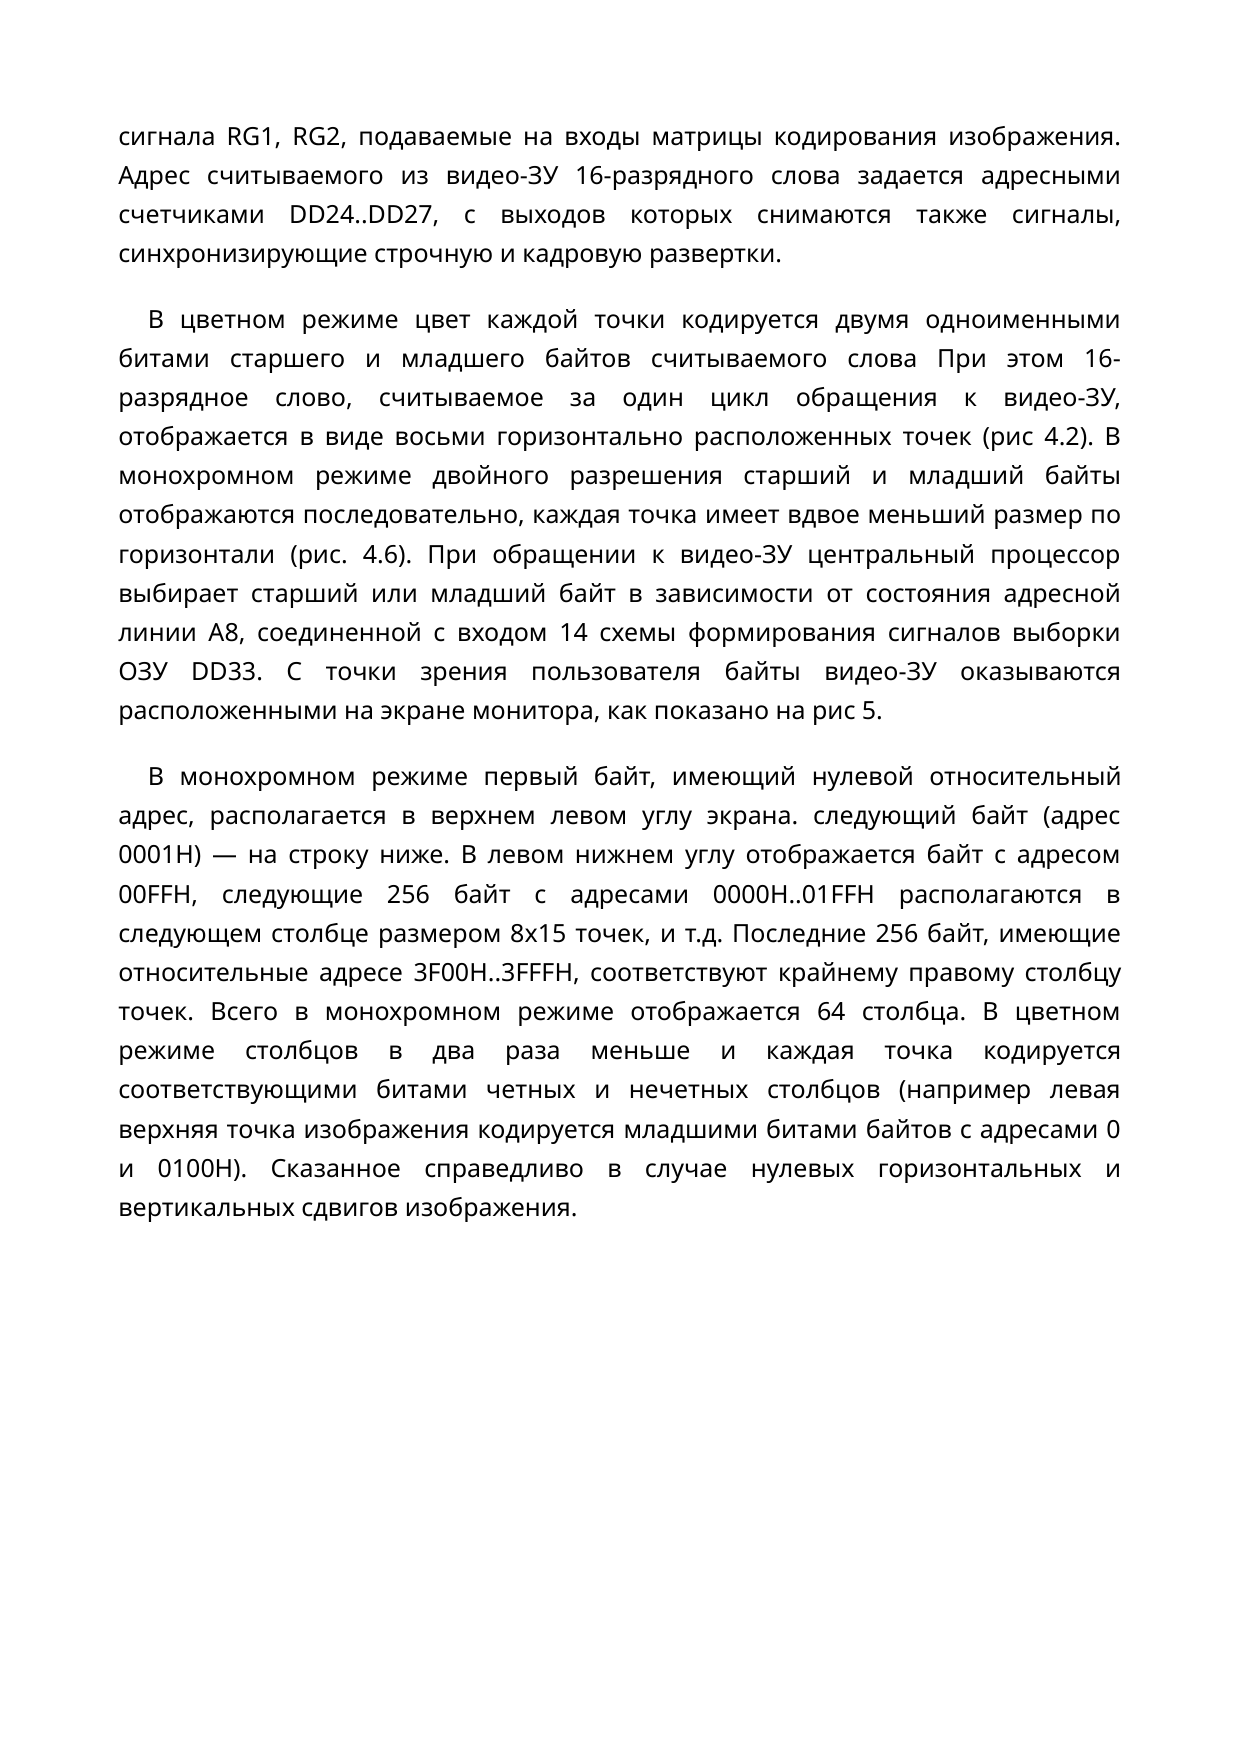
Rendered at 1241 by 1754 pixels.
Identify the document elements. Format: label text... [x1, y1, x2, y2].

text В монохромном режиме первый байт, имеющий нулевой относительный адрес, располагается в верхнем левом углу экрана. следующий байт (адрес 0001Н) — на строку ниже. В левом нижнем углу отображается байт с адресом 00FFH, следующие 256 байт с адресами 0000H..01FFH располагаются в следующем столбце размером 8х15 точек, и т.д. Последние 256 байт, имеющие относительные адресе 3F00H..3FFFH, соответствуют крайнему правому столбцу точек. Всего в монохромном режиме отображается 64 столбца. В цветном режиме столбцов в два раза меньше и каждая точка кодируется соответствующими битами четных и нечетных столбцов (например левая верхняя точка изображения кодируется младшими битами байтов с адресами 0 и 0100Н). Сказанное справедливо в случае нулевых горизонтальных и вертикальных сдвигов изображения. [118, 759, 1122, 1224]
text сигнала RG1, RG2, подаваемые на входы матрицы кодирования изображения. Адрес считываемого из видео-ЗУ 16-разрядного слова задается адресными счетчиками DD24..DD27, с выходов которых снимаются также сигналы, синхронизирующие строчную и кадровую развертки. [118, 118, 1122, 270]
text В цветном режиме цвет каждой точки кодируется двумя одноименными битами старшего и младшего байтов считываемого слова При этом 16-разрядное слово, считываемое за один цикл обращения к видео-ЗУ, отображается в виде восьми горизонтально расположенных точек (рис 4.2). В монохромном режиме двойного разрешения старший и младший байты отображаются последовательно, каждая точка имеет вдвое меньший размер по горизонтали (рис. 4.6). При обращении к видео-ЗУ центральный процессор выбирает старший или младший байт в зависимости от состояния адресной линии А8, соединенной с входом 14 схемы формирования сигналов выборки ОЗУ DD33. С точки зрения пользователя байты видео-ЗУ оказываются расположенными на экране монитора, как показано на рис 5. [118, 301, 1122, 727]
